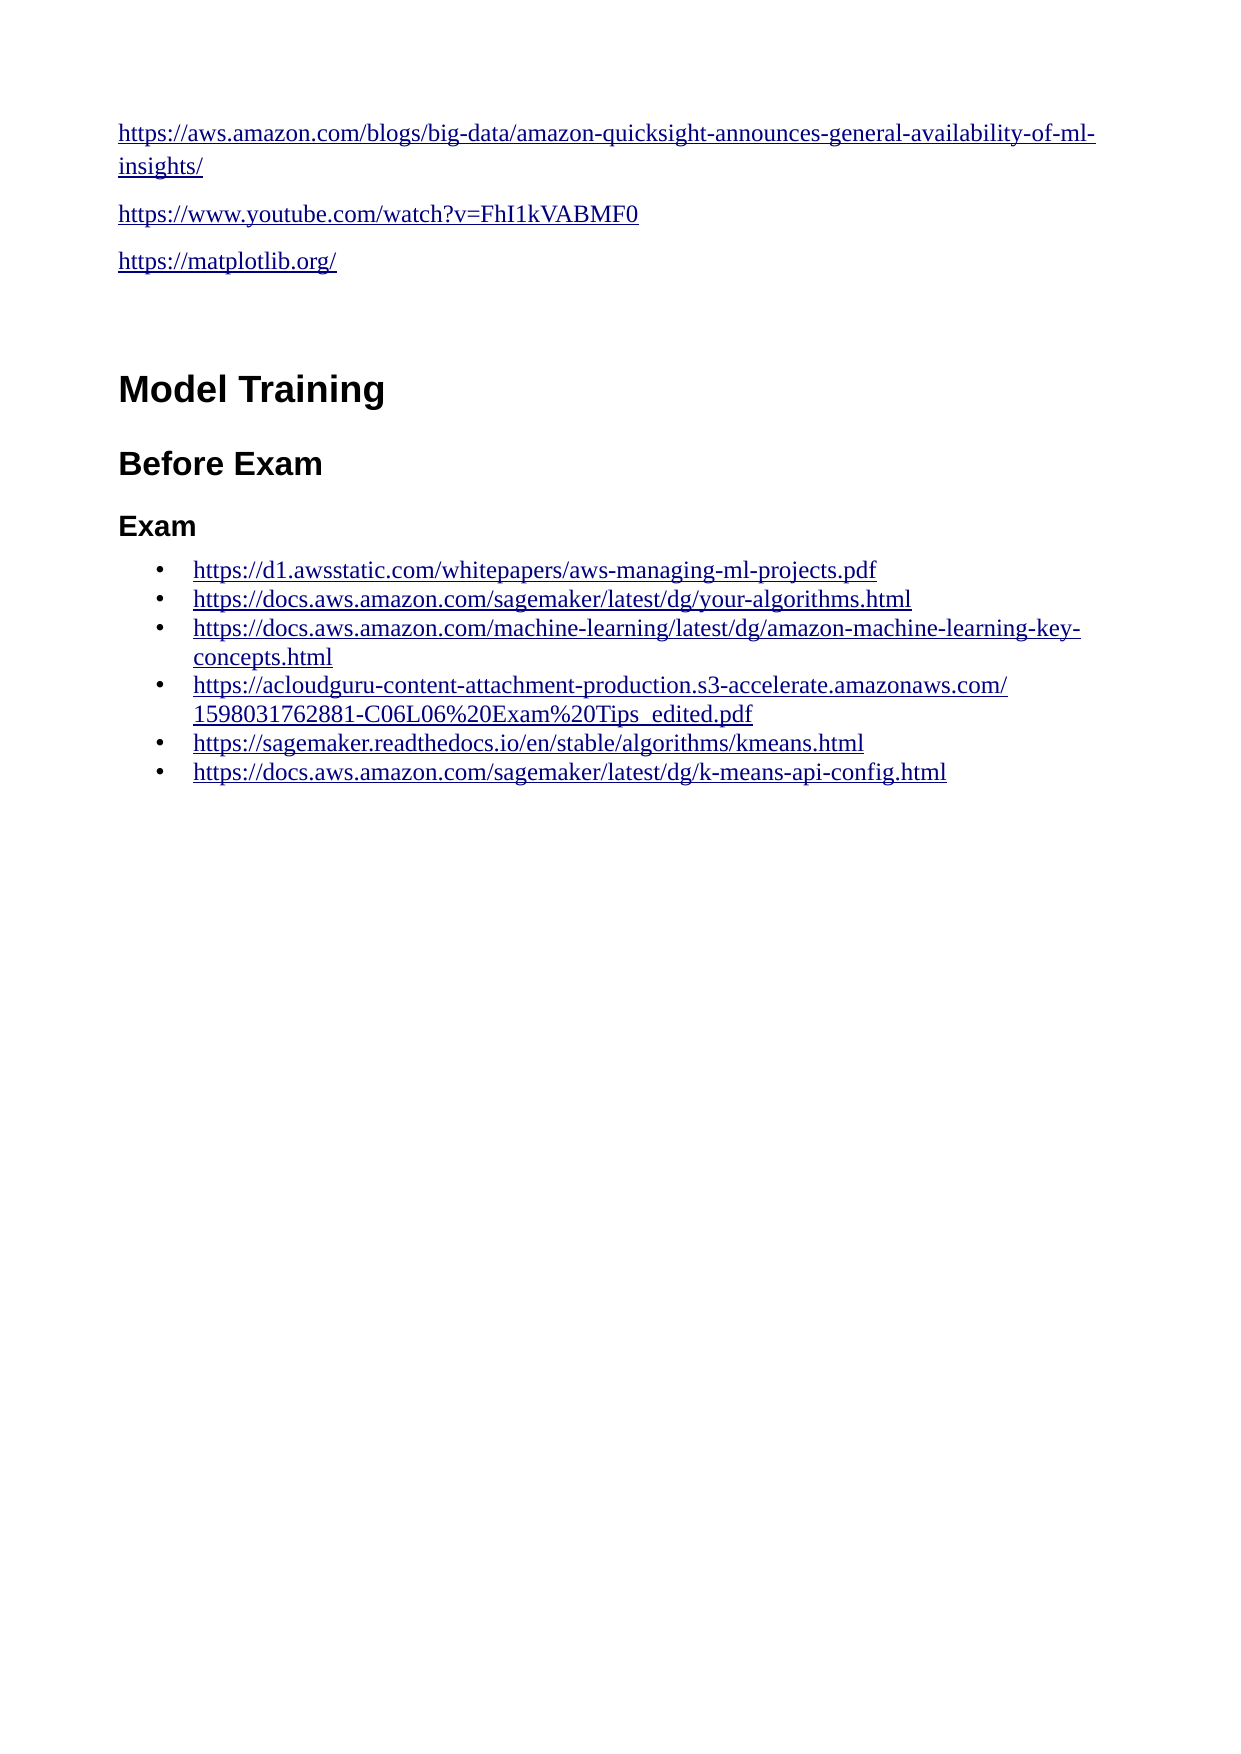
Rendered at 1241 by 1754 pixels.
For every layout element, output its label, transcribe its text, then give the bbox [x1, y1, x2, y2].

list https://acloudguru-content-attachment-production.s3-accelerate.amazonaws.com/1598031762881-C06L06%20Exam%20Tips_edited.pdf [156, 671, 1122, 728]
list https://sagemaker.readthedocs.io/en/stable/algorithms/kmeans.html [156, 728, 1122, 757]
list https://d1.awsstatic.com/whitepapers/aws-managing-ml-projects.pdf [156, 556, 1122, 584]
subtitle Before Exam [118, 443, 1122, 482]
subtitle Model Training [118, 367, 1122, 410]
subtitle Exam [118, 509, 1122, 543]
list https://docs.aws.amazon.com/machine-learning/latest/dg/amazon-machine-learning-key-concepts.html [156, 613, 1122, 671]
text https://matplotlib.org/ [118, 246, 1122, 275]
list https://docs.aws.amazon.com/sagemaker/latest/dg/your-algorithms.html [156, 584, 1122, 613]
text https://www.youtube.com/watch?v=FhI1kVABMF0 [118, 199, 1122, 227]
list https://docs.aws.amazon.com/sagemaker/latest/dg/k-means-api-config.html [156, 757, 1122, 786]
text https://aws.amazon.com/blogs/big-data/amazon-quicksight-announces-general-availability-of-ml-insights/ [118, 118, 1122, 180]
